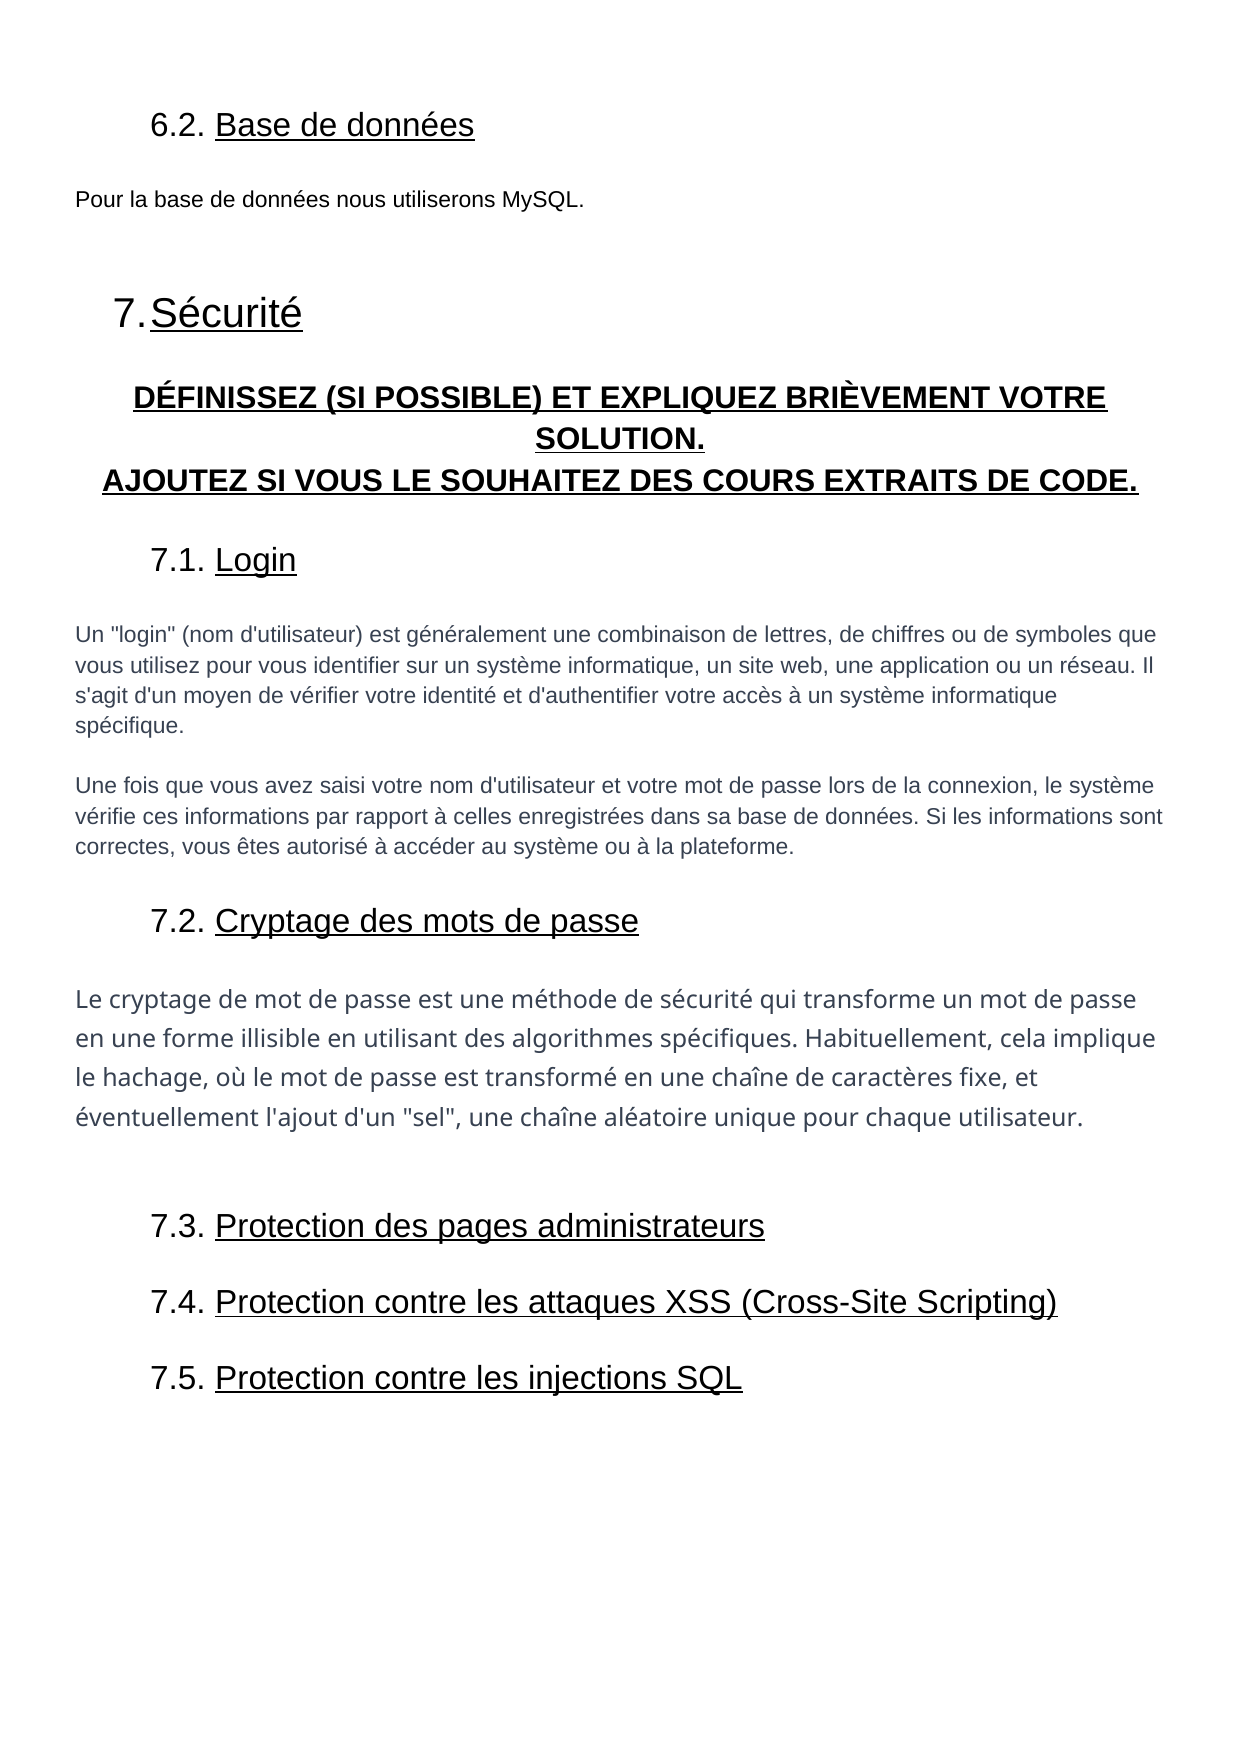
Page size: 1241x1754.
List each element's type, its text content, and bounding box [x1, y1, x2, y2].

subtitle 6.2. Base de données [150, 105, 1165, 144]
subtitle 7.2. Cryptage des mots de passe [150, 901, 1165, 939]
text Un "login" (nom d'utilisateur) est généralement une combinaison de lettres, de chiffres ou de symboles que vous utilisez pour vous identifier sur un système informatique, un site web, une application ou un réseau. Il s'agit d'un moyen de vérifier votre identité et d'authentifier votre accès à un système informatique spécifique. [75, 621, 1165, 738]
subtitle 7.5. Protection contre les injections SQL [150, 1358, 1165, 1396]
text AJOUTEZ SI VOUS LE SOUHAITEZ DES COURS EXTRAITS DE CODE. [75, 462, 1165, 497]
text Le cryptage de mot de passe est une méthode de sécurité qui transforme un mot de passe en une forme illisible en utilisant des algorithmes spécifiques. Habituellement, cela implique le hachage, où le mot de passe est transformé en une chaîne de caractères fixe, et éventuellement l'ajout d'un "sel", une chaîne aléatoire unique pour chaque utilisateur. [75, 982, 1165, 1133]
subtitle 7.3. Protection des pages administrateurs [150, 1206, 1165, 1244]
text DÉFINISSEZ (SI POSSIBLE) ET EXPLIQUEZ BRIÈVEMENT VOTRE SOLUTION. [75, 379, 1165, 456]
subtitle 7.4. Protection contre les attaques XSS (Cross-Site Scripting) [75, 1282, 1165, 1321]
subtitle 7.1. Login [150, 540, 1165, 579]
subtitle Sécurité [112, 288, 1165, 336]
text Une fois que vous avez saisi votre nom d'utilisateur et votre mot de passe lors de la connexion, le système vérifie ces informations par rapport à celles enregistrées dans sa base de données. Si les informations sont correctes, vous êtes autorisé à accéder au système ou à la plateforme. [75, 772, 1165, 859]
text Pour la base de données nous utiliserons MySQL. [75, 186, 1165, 213]
